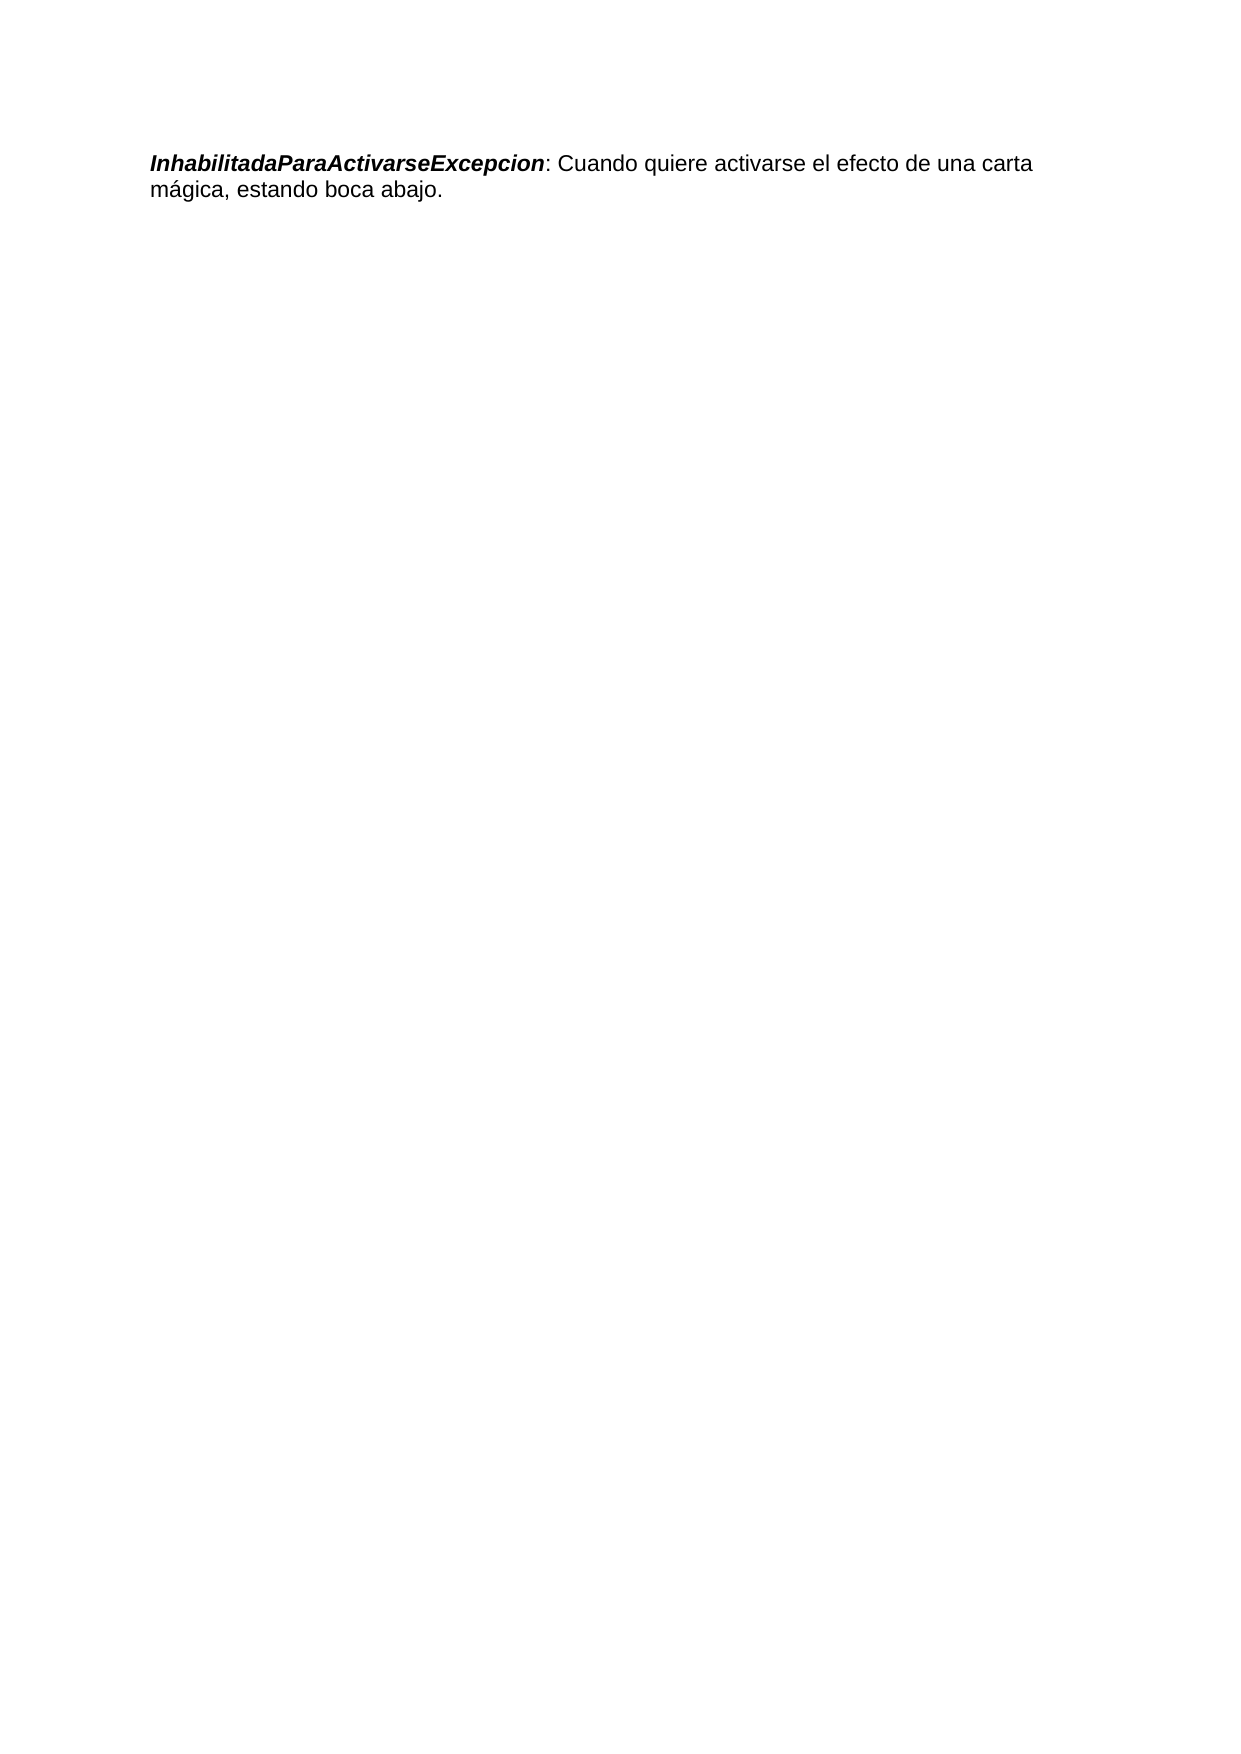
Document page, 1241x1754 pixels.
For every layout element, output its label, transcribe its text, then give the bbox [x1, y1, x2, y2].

text InhabilitadaParaActivarseExcepcion: Cuando quiere activarse el efecto de una carta mágica, estando boca abajo. [150, 150, 1090, 203]
